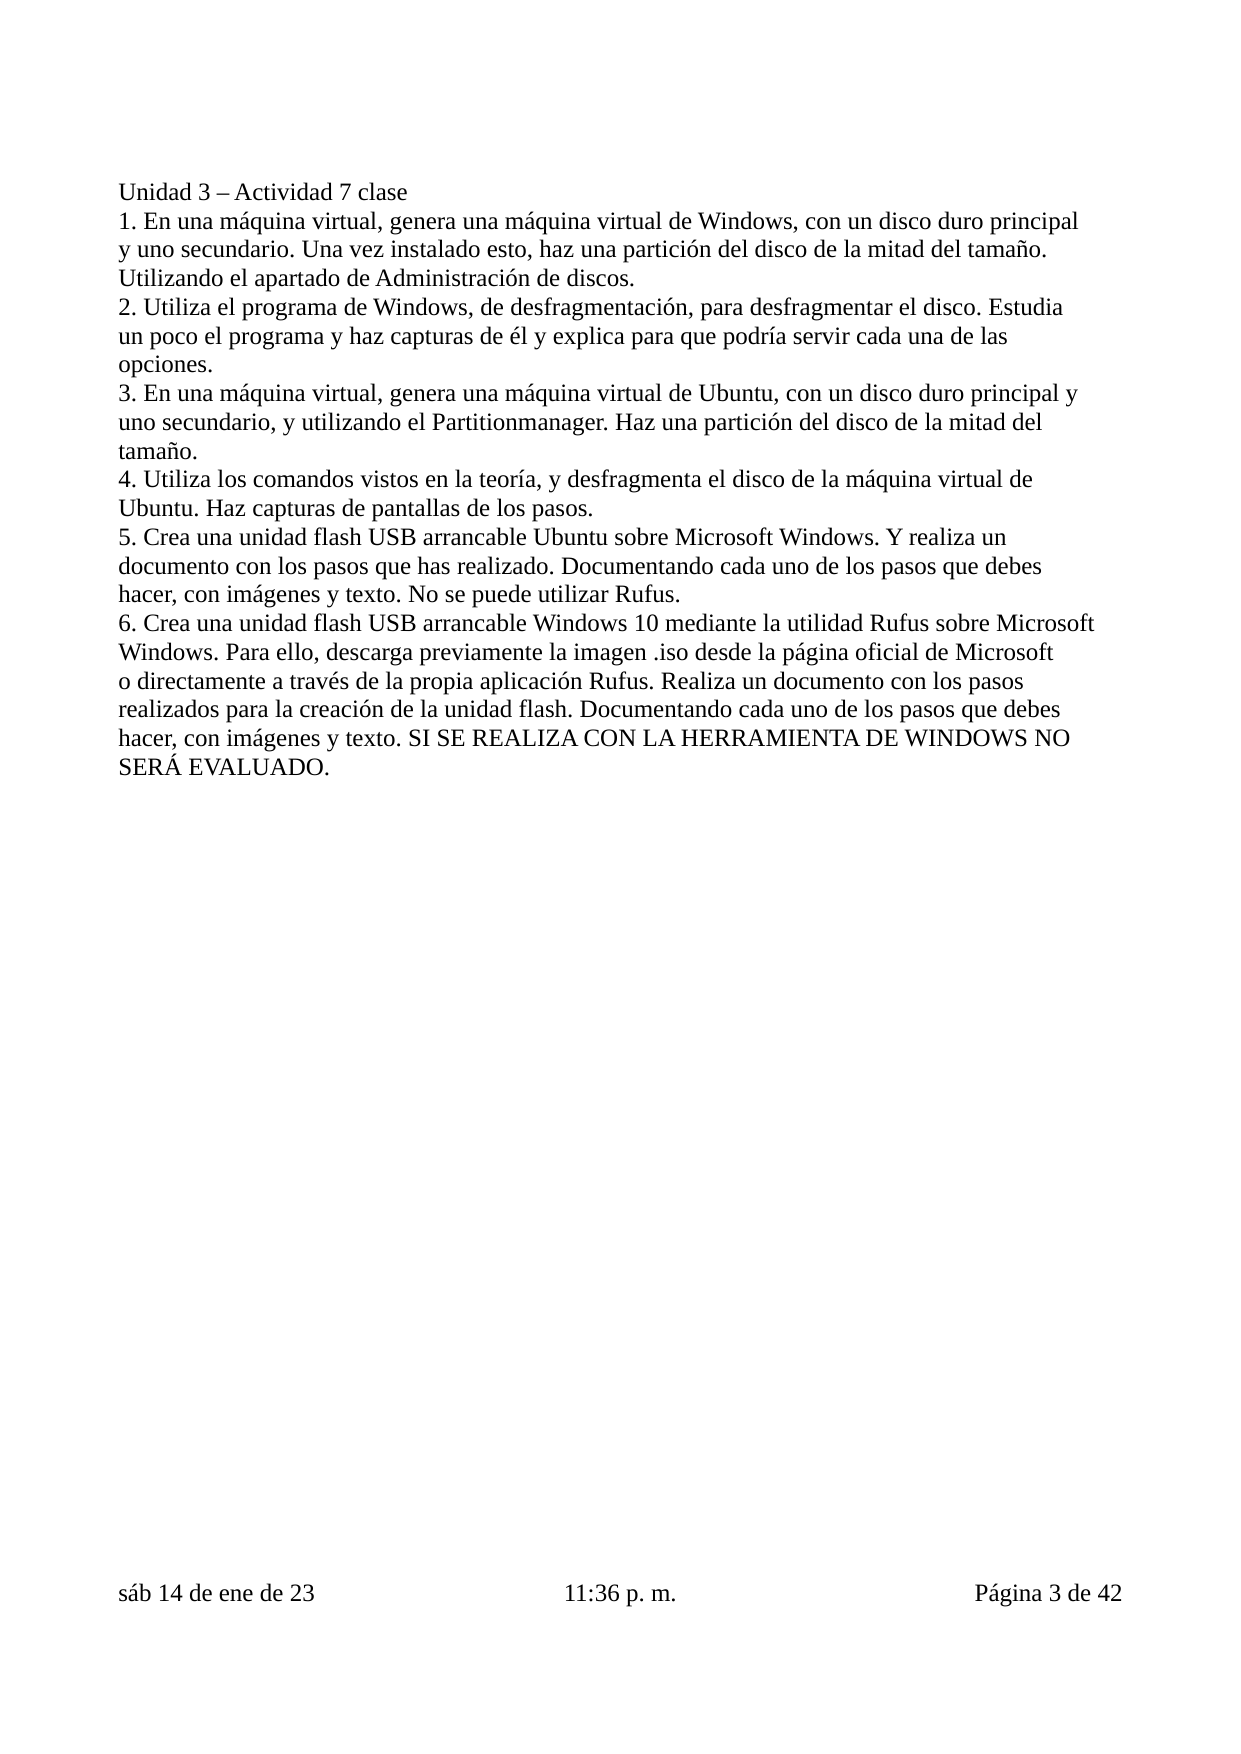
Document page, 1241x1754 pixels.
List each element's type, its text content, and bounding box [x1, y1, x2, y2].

text Unidad 3 – Actividad 7 clase 1. En una máquina virtual, genera una máquina virtual de Windows, con un disco duro principal y uno secundario. Una vez instalado esto, haz una partición del disco de la mitad del tamaño. Utilizando el apartado de Administración de discos. 2. Utiliza el programa de Windows, de desfragmentación, para desfragmentar el disco. Estudia un poco el programa y haz capturas de él y explica para que podría servir cada una de las opciones. 3. En una máquina virtual, genera una máquina virtual de Ubuntu, con un disco duro principal y uno secundario, y utilizando el Partitionmanager. Haz una partición del disco de la mitad del tamaño. 4. Utiliza los comandos vistos en la teoría, y desfragmenta el disco de la máquina virtual de Ubuntu. Haz capturas de pantallas de los pasos. 5. Crea una unidad flash USB arrancable Ubuntu sobre Microsoft Windows. Y realiza un documento con los pasos que has realizado. Documentando cada uno de los pasos que debes hacer, con imágenes y texto. No se puede utilizar Rufus. 6. Crea una unidad flash USB arrancable Windows 10 mediante la utilidad Rufus sobre Microsoft Windows. Para ello, descarga previamente la imagen .iso desde la página oficial de Microsoft o directamente a través de la propia aplicación Rufus. Realiza un documento con los pasos realizados para la creación de la unidad flash. Documentando cada uno de los pasos que debes hacer, con imágenes y texto. SI SE REALIZA CON LA HERRAMIENTA DE WINDOWS NO SERÁ EVALUADO. [118, 177, 1122, 781]
